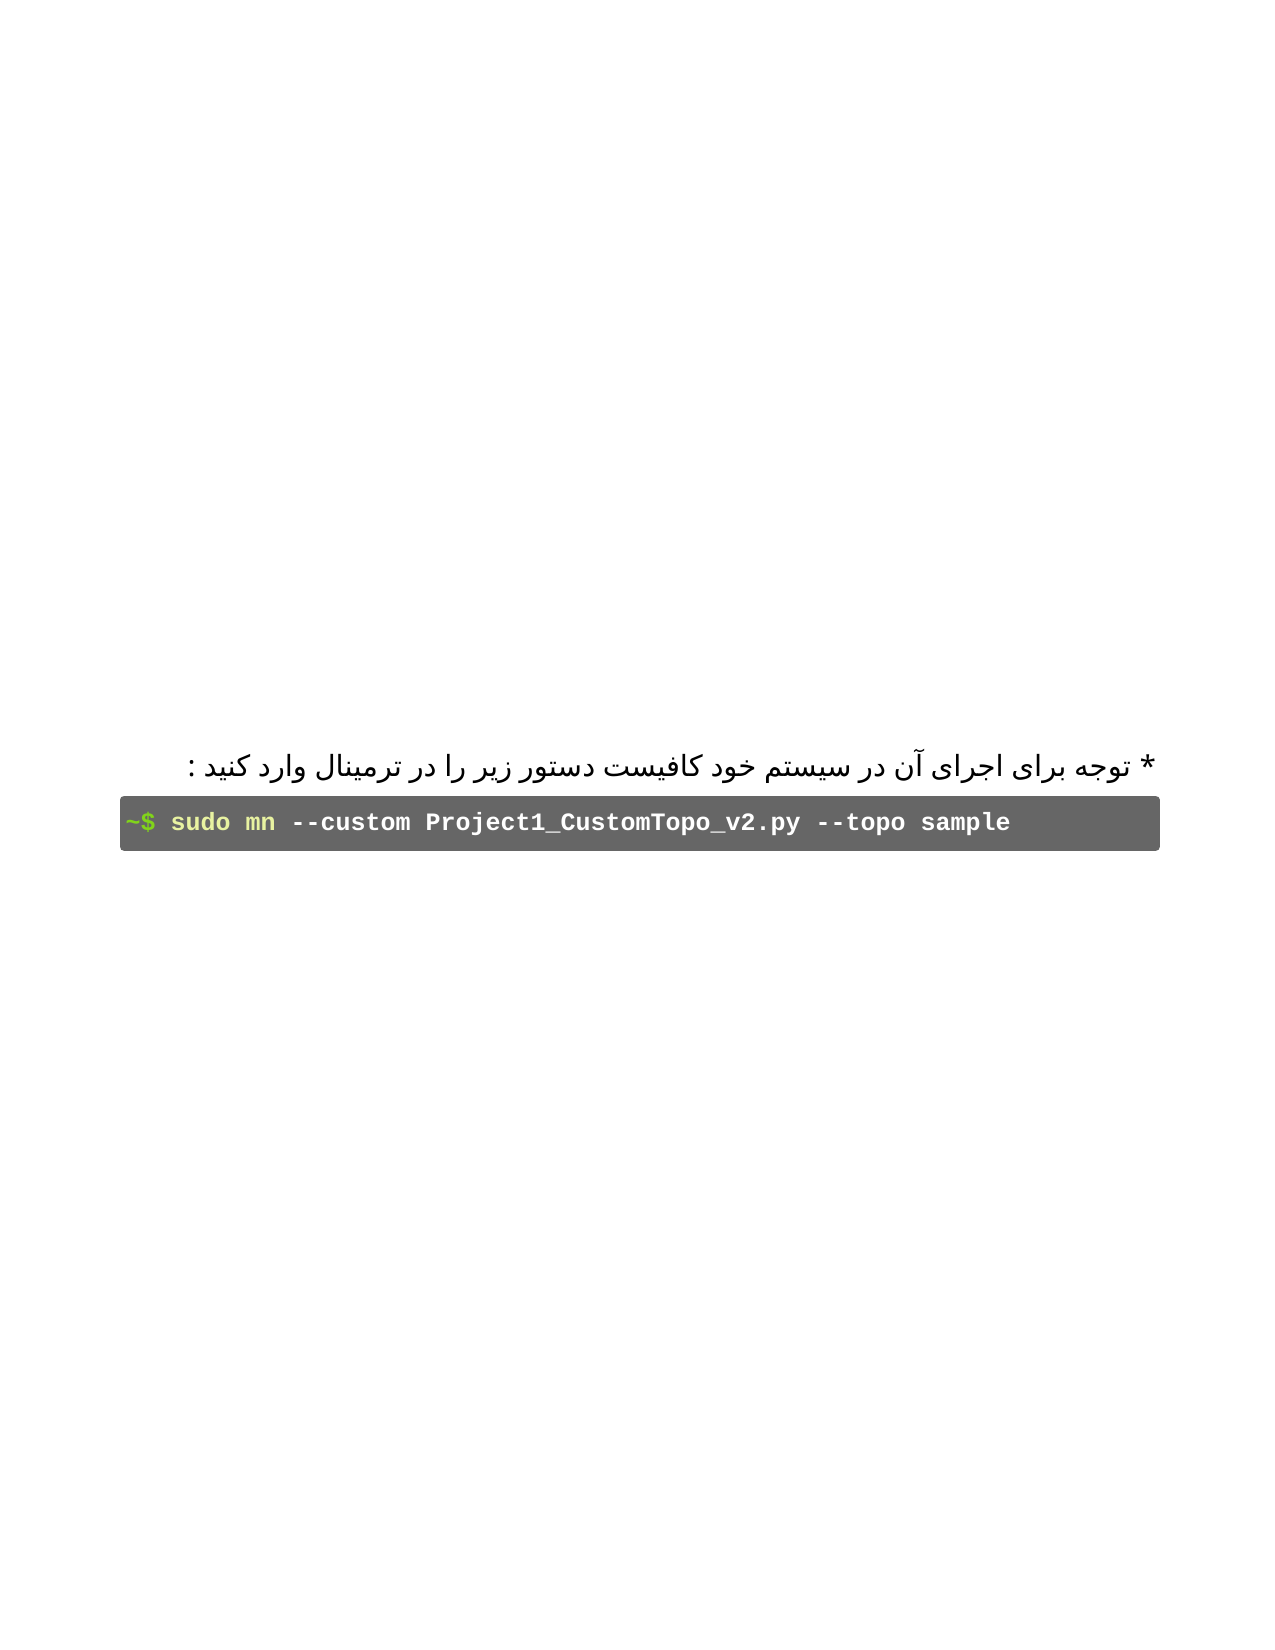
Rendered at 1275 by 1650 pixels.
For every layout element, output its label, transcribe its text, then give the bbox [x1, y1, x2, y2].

text * توجه برای اجرای آن در سیستم خود کافیست دستور زیر را در ترمینال وارد کنید : [118, 751, 1157, 789]
